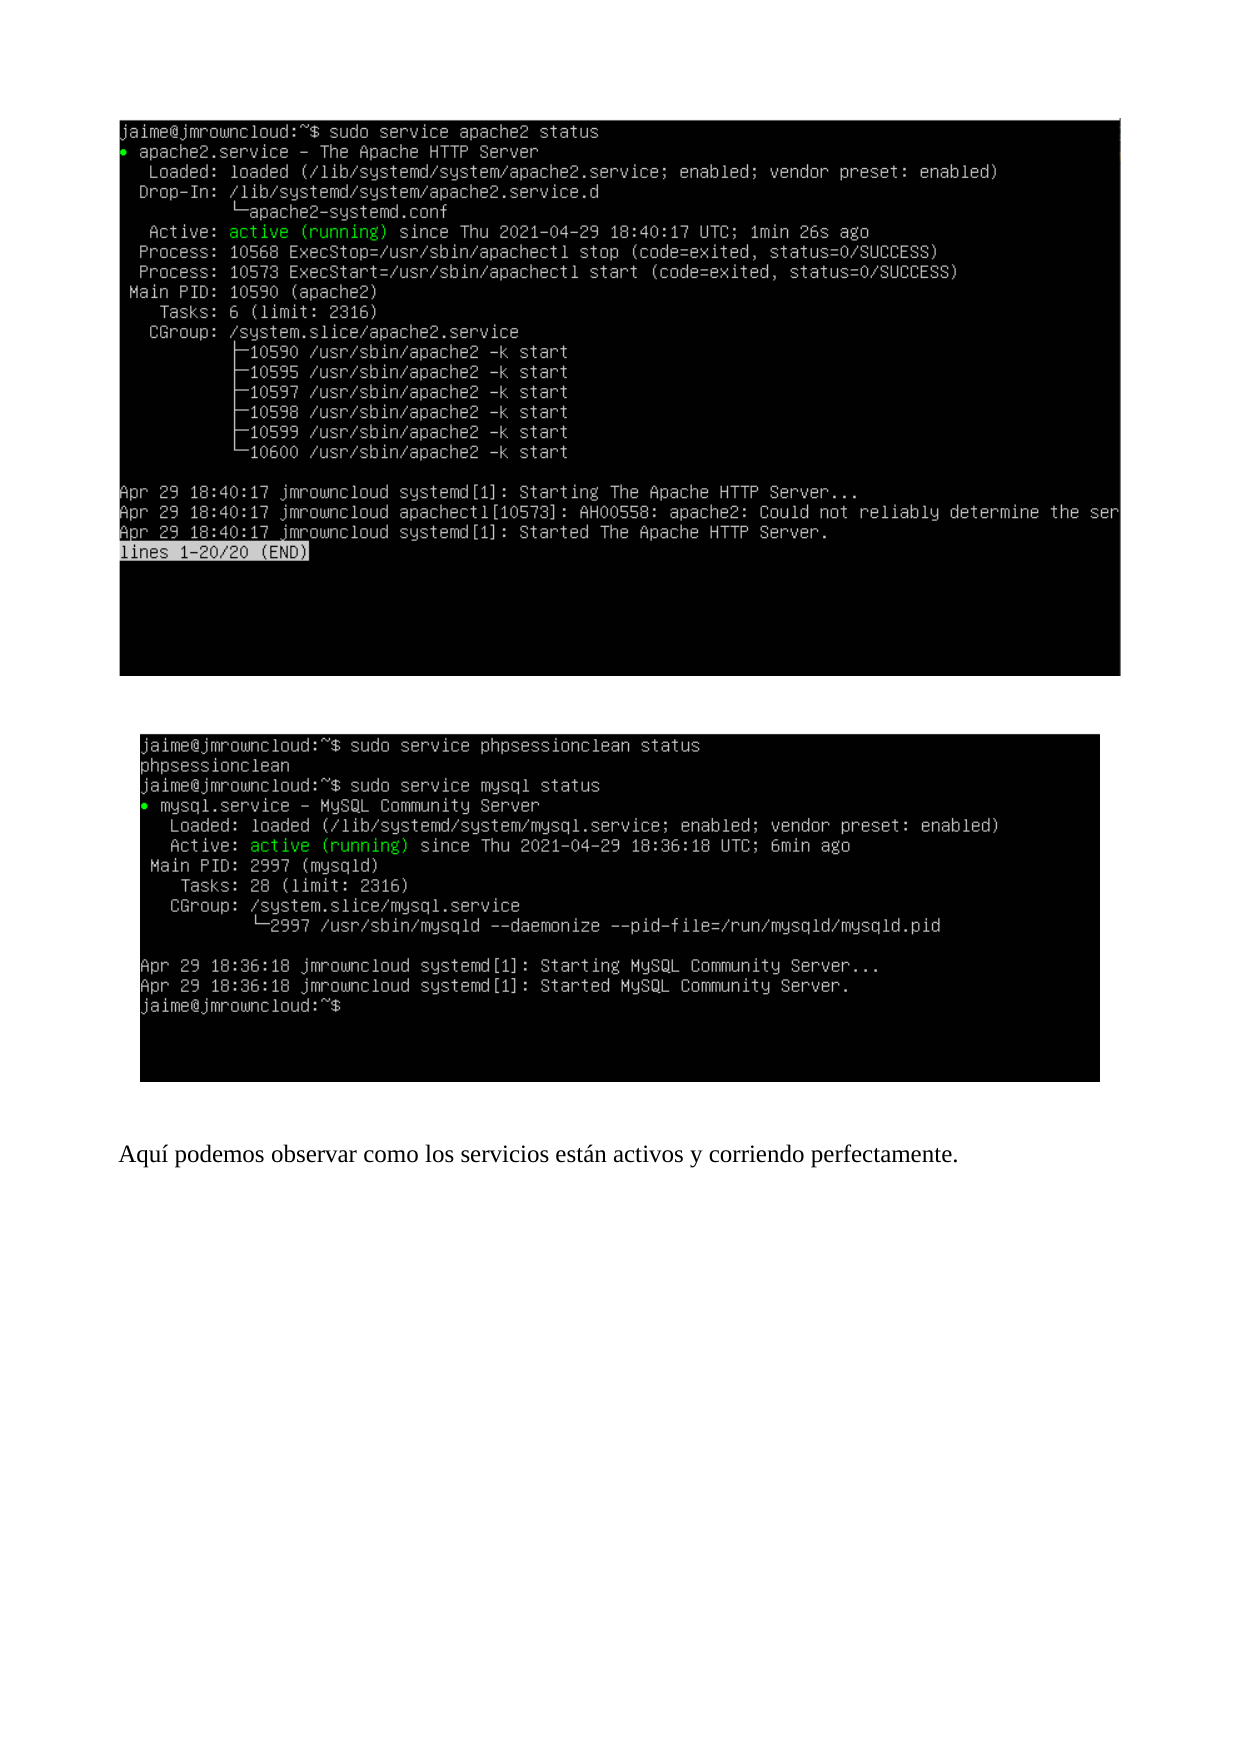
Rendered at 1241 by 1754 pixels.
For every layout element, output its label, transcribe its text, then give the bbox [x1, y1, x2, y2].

picture [119, 118, 1121, 676]
text Aquí podemos observar como los servicios están activos y corriendo perfectamente. [118, 1139, 1122, 1168]
picture [140, 733, 1100, 1082]
